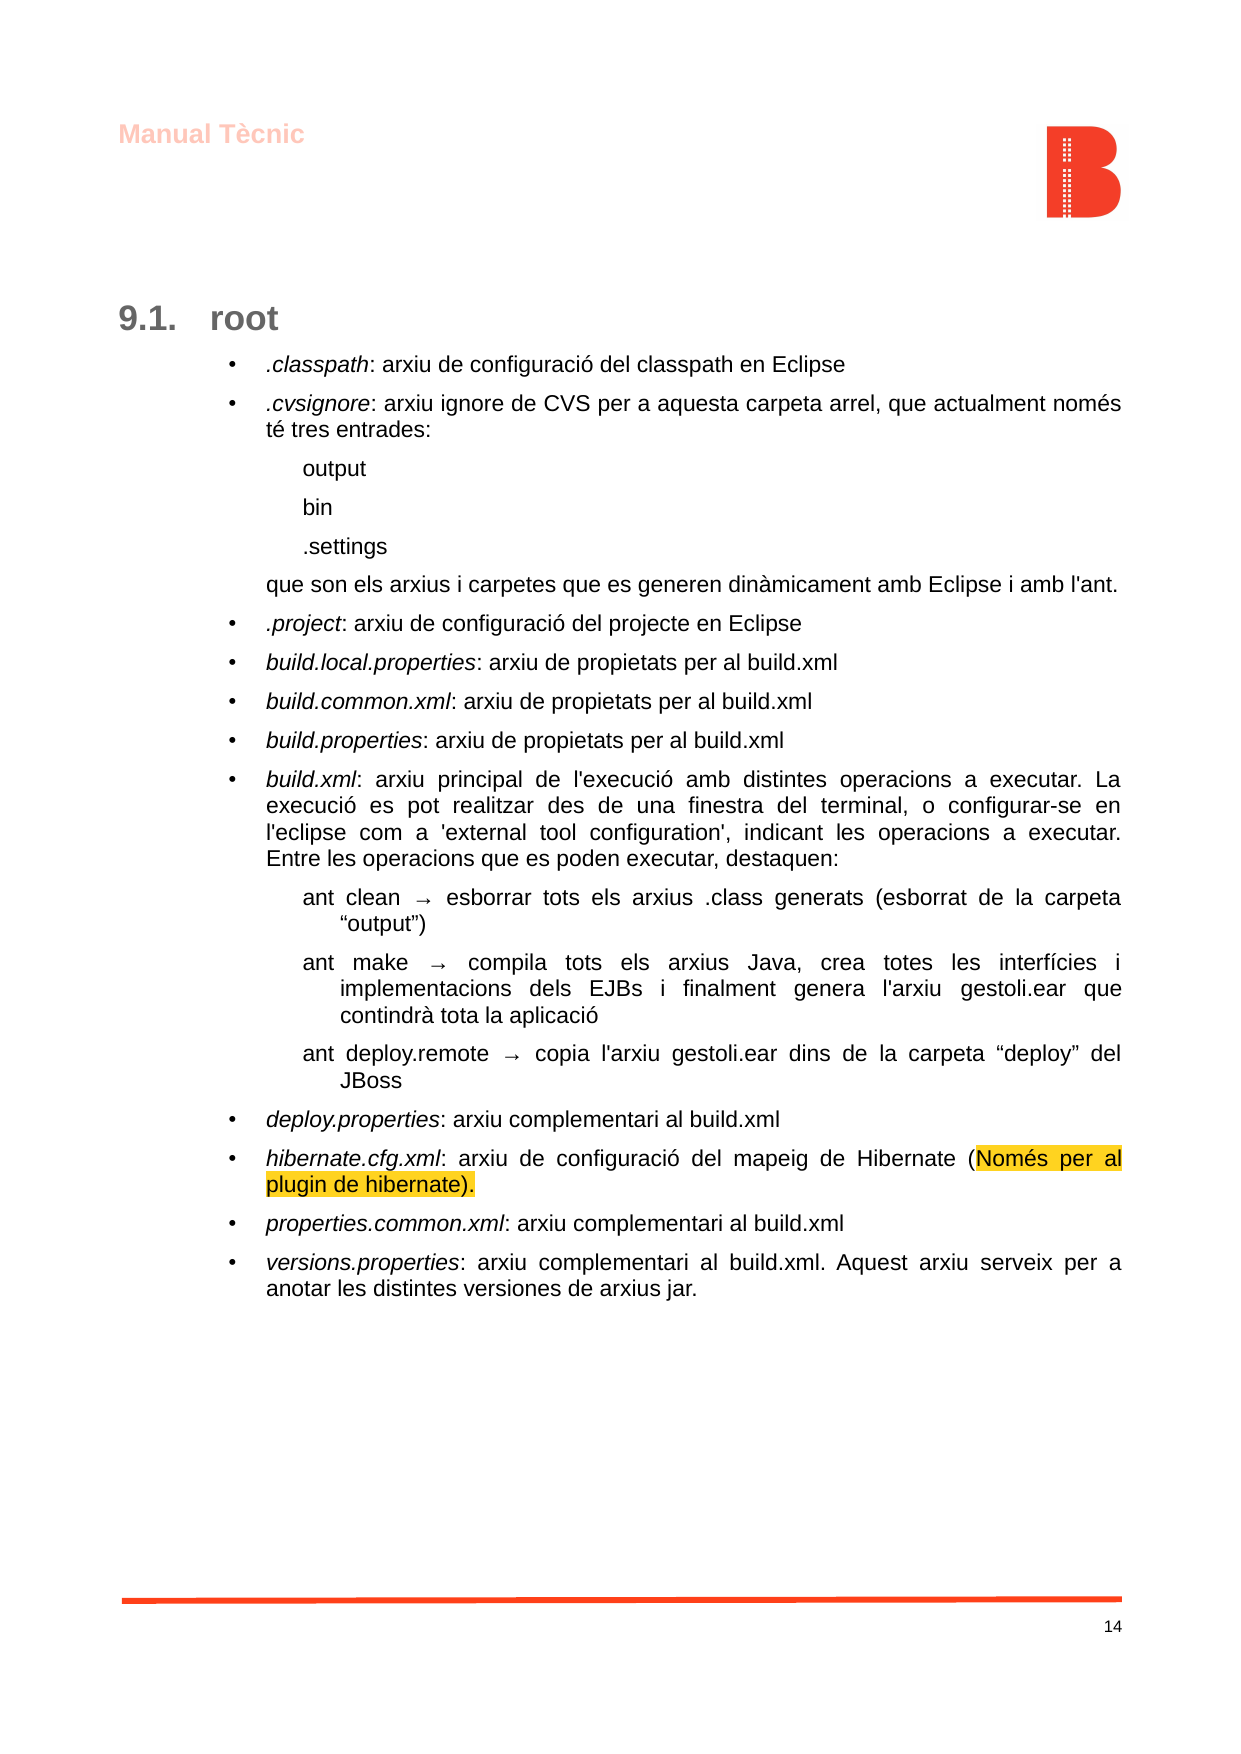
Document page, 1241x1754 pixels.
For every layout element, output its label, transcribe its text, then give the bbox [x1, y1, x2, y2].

text ant deploy.remote → copia l'arxiu gestoli.ear dins de la carpeta “deploy” del JBoss [302, 1040, 1122, 1093]
text bin [302, 494, 1122, 520]
list build.common.xml: arxiu de propietats per al build.xml [228, 688, 1122, 714]
list hibernate.cfg.xml: arxiu de configuració del mapeig de Hibernate (Només per al plugin de hibernate). [228, 1144, 1122, 1197]
text que son els arxius i carpetes que es generen dinàmicament amb Eclipse i amb l'ant. [228, 571, 1122, 598]
list build.local.properties: arxiu de propietats per al build.xml [228, 649, 1122, 676]
list .project: arxiu de configuració del projecte en Eclipse [228, 610, 1122, 637]
text ant make → compila tots els arxius Java, crea totes les interfícies i implementacions dels EJBs i finalment genera l'arxiu gestoli.ear que contindrà tota la aplicació [302, 949, 1122, 1028]
list .classpath: arxiu de configuració del classpath en Eclipse [228, 351, 1122, 377]
picture [1036, 124, 1130, 221]
list versions.properties: arxiu complementari al build.xml. Aquest arxiu serveix per a anotar les distintes versiones de arxius jar. [228, 1248, 1122, 1301]
text ant clean → esborrar tots els arxius .class generats (esborrat de la carpeta “output”) [302, 884, 1122, 936]
text output [302, 455, 1122, 481]
list build.xml: arxiu principal de l'execució amb distintes operacions a executar. La execució es pot realitzar des de una finestra del terminal, o configurar-se en l'eclipse com a 'external tool configuration', indicant les operacions a executar. Entre les operacions que es poden executar, destaquen: [228, 766, 1122, 871]
list deploy.properties: arxiu complementari al build.xml [228, 1106, 1122, 1132]
list properties.common.xml: arxiu complementari al build.xml [228, 1210, 1122, 1236]
list build.properties: arxiu de propietats per al build.xml [228, 727, 1122, 753]
list .cvsignore: arxiu ignore de CVS per a aquesta carpeta arrel, que actualment només té tres entrades: [228, 390, 1122, 442]
subtitle root [118, 298, 1122, 338]
text .settings [302, 533, 1122, 559]
